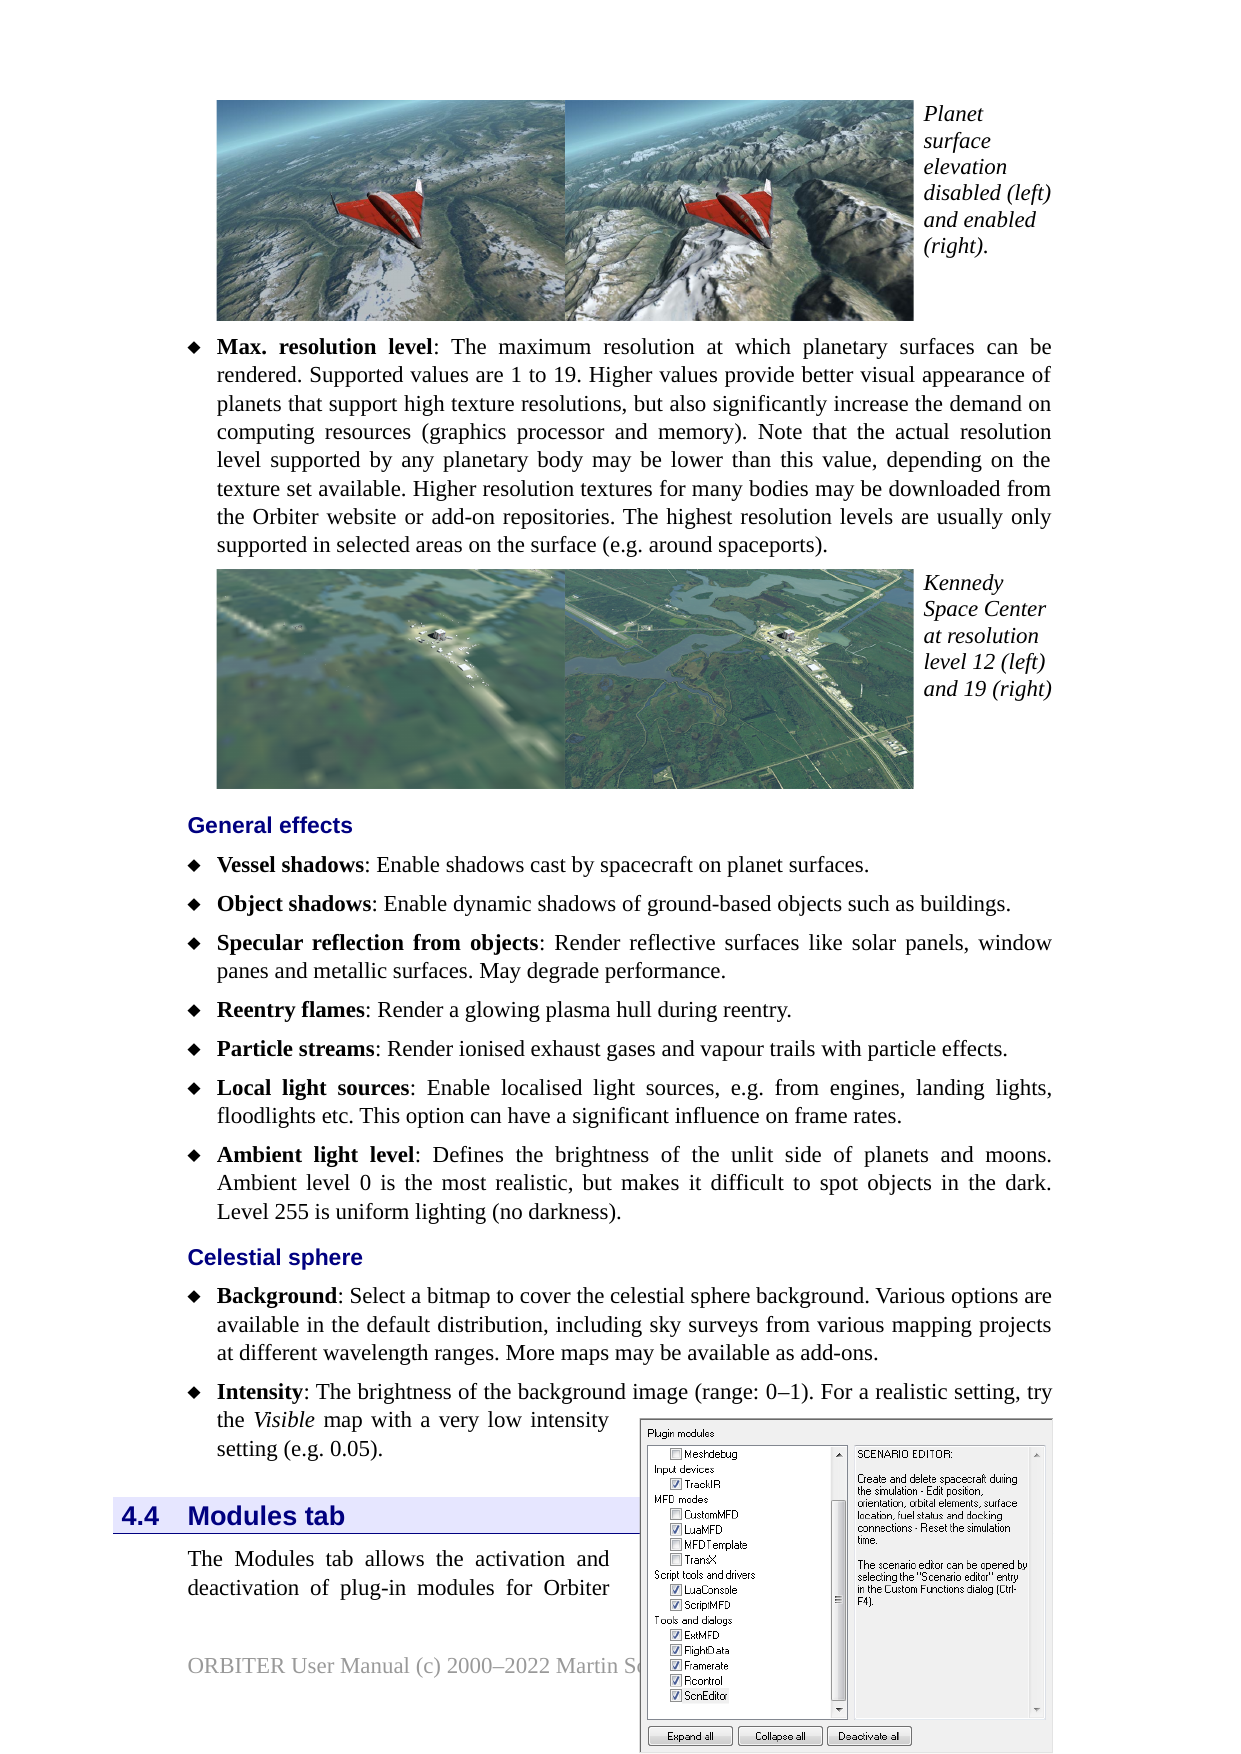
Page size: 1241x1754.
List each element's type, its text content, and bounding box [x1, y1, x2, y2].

list Background: Select a bitmap to cover the celestial sphere background. Various options are available in the default distribution, including sky surveys from various mapping projects at different wavelength ranges. More maps may be available as add-ons. [187, 1281, 1053, 1366]
list Reentry flames: Render a glowing plasma hull during reentry. [187, 995, 1053, 1023]
subtitle General effects [187, 578, 1053, 839]
subtitle Modules tab [113, 1497, 639, 1533]
list Vessel shadows: Enable shadows cast by spacecraft on planet surfaces. [187, 849, 1053, 878]
list Particle streams: Render ionised exhaust gases and vapour trails with particle effects. [187, 1034, 1053, 1062]
subtitle Celestial sphere [187, 1244, 1053, 1271]
text The Modules tab allows the activation and deactivation of plug-in modules for Orbiter [187, 1544, 639, 1601]
picture [639, 1418, 1053, 1754]
list Object shadows: Enable dynamic shadows of ground-based objects such as buildings. [187, 888, 1053, 917]
list Ambient light level: Defines the brightness of the unlit side of planets and moons. Ambient level 0 is the most realistic, but makes it difficult to spot objects in the dark. Level 255 is uniform lighting (no darkness). [187, 1140, 1053, 1225]
list Max. resolution level: The maximum resolution at which planetary surfaces can be rendered. Supported values are 1 to 19. Higher values provide better visual appearance of planets that support high texture resolutions, but also significantly increase the demand on computing resources (graphics processor and memory). Note that the actual resolution level supported by any planetary body may be lower than this value, depending on the texture set available. Higher resolution textures for many bodies may be downloaded from the Orbiter website or add-on repositories. The highest resolution levels are usually only supported in selected areas on the surface (e.g. around spaceports). [187, 100, 1053, 558]
list Specular reflection from objects: Render reflective surfaces like solar panels, window panes and metallic surfaces. May degrade performance. [187, 927, 1053, 984]
list Intensity: The brightness of the background image (range: 0–1). For a realistic setting, try the Visible map with a very low intensity setting (e.g. 0.05). [187, 1377, 1053, 1462]
list Local light sources: Enable localised light sources, e.g. from engines, landing lights, floodlights etc. This option can have a significant influence on frame rates. [187, 1073, 1053, 1129]
